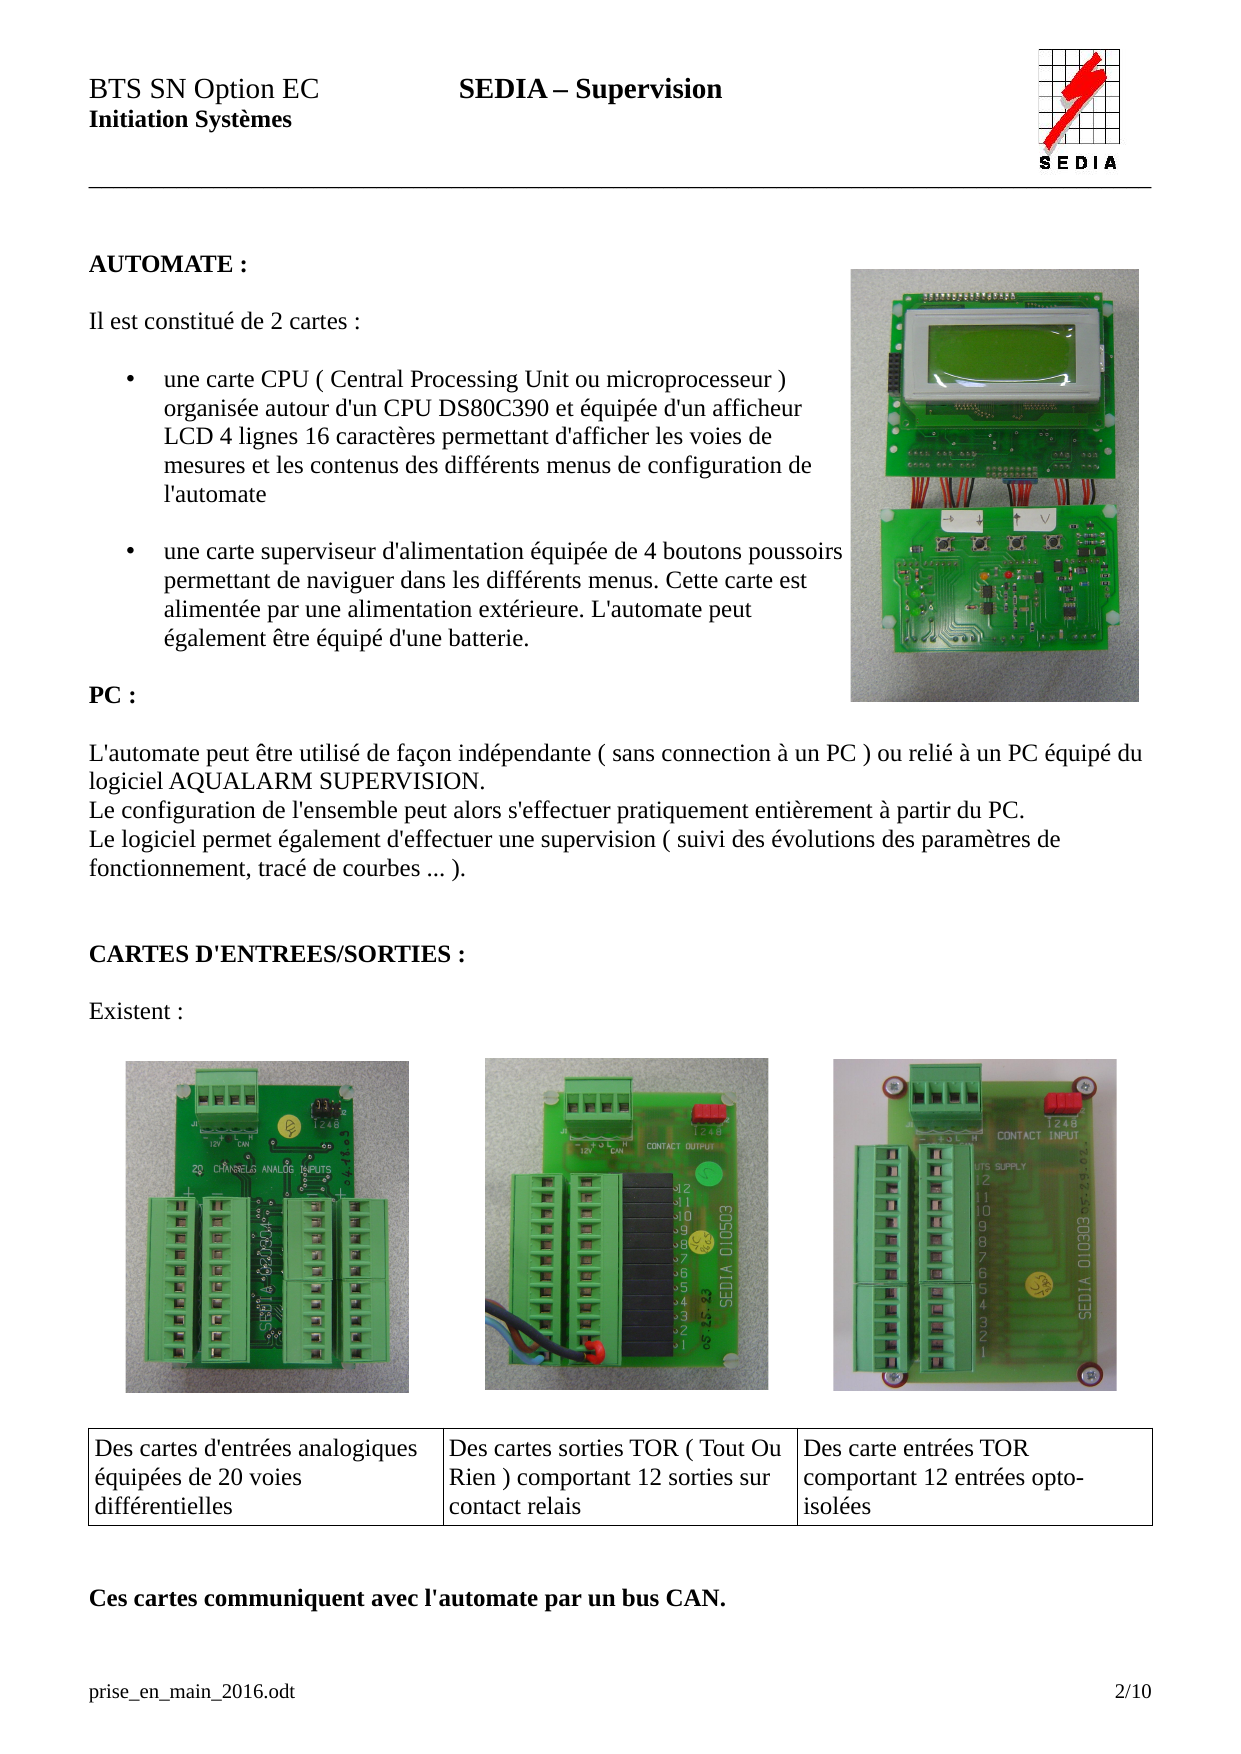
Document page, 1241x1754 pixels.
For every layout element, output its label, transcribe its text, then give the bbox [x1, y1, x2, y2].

table_header Des carte entrées TOR comportant 12 entrées opto-isolées [798, 1429, 1152, 1525]
picture [134, 1061, 409, 1393]
text Le logiciel permet également d'effectuer une supervision ( suivi des évolutions des paramètres de fonctionnement, tracé de courbes ... ). [88, 824, 1152, 881]
text CARTES D'ENTREES/SORTIES : [88, 939, 1152, 968]
picture [485, 1058, 769, 1390]
picture [850, 269, 1139, 702]
text L'automate peut être utilisé de façon indépendante ( sans connection à un PC ) ou relié à un PC équipé du logiciel AQUALARM SUPERVISION. [88, 738, 1152, 795]
list une carte superviseur d'alimentation équipée de 4 boutons poussoirs permettant de naviguer dans les différents menus. Cette carte est alimentée par une alimentation extérieure. L'automate peut également être équipé d'une batterie. [126, 536, 850, 651]
text Existent : [88, 996, 1152, 1025]
picture [833, 1059, 1117, 1391]
text Il est constitué de 2 cartes : [88, 306, 850, 335]
text AUTOMATE : [88, 249, 1152, 278]
table_header Des cartes sorties TOR ( Tout Ou Rien ) comportant 12 sorties sur contact relais [444, 1429, 797, 1525]
text PC : [88, 680, 1152, 709]
list une carte CPU ( Central Processing Unit ou microprocesseur ) organisée autour d'un CPU DS80C390 et équipée d'un afficheur LCD 4 lignes 16 caractères permettant d'afficher les voies de mesures et les contenus des différents menus de configuration de l'automate [126, 364, 850, 508]
text Ces cartes communiquent avec l'automate par un bus CAN. [88, 1583, 1152, 1612]
table_header Des cartes d'entrées analogiques équipées de 20 voies différentielles [89, 1429, 443, 1525]
text Le configuration de l'ensemble peut alors s'effectuer pratiquement entièrement à partir du PC. [88, 795, 1152, 824]
